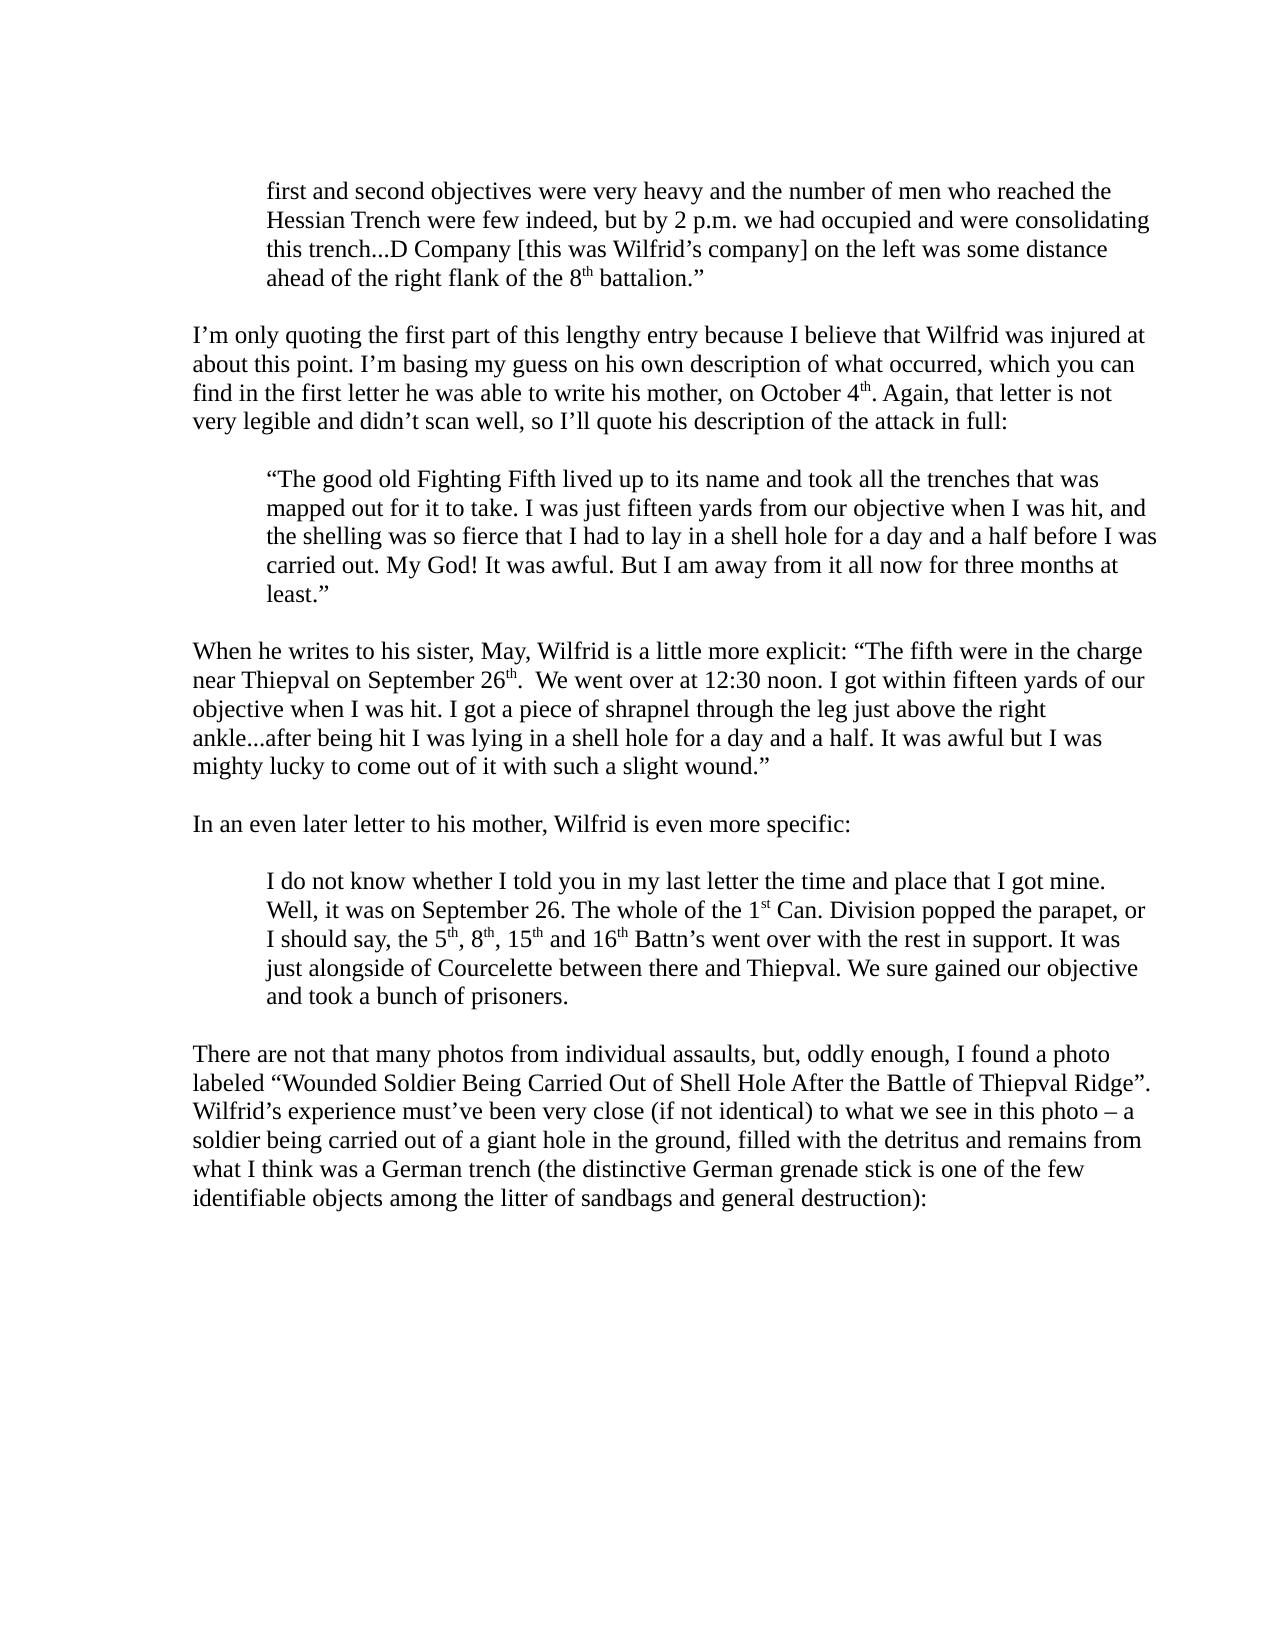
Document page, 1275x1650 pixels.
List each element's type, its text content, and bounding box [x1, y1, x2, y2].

text When he writes to his sister, May, Wilfrid is a little more explicit: “The fifth were in the charge near Thiepval on September 26th. We went over at 12:30 noon. I got within fifteen yards of our objective when I was hit. I got a piece of shrapnel through the leg just above the right ankle...after being hit I was lying in a shell hole for a day and a half. It was awful but I was mighty lucky to come out of it with such a slight wound.” [192, 636, 1158, 780]
text In an even later letter to his mother, Wilfrid is even more specific: [192, 809, 1158, 838]
text first and second objectives were very heavy and the number of men who reached the Hessian Trench were few indeed, but by 2 p.m. we had occupied and were consolidating this trench...D Company [this was Wilfrid’s company] on the left was some distance ahead of the right flank of the 8th battalion.” [266, 176, 1158, 291]
text “The good old Fighting Fifth lived up to its name and took all the trenches that was mapped out for it to take. I was just fifteen yards from our objective when I was hit, and the shelling was so fierce that I had to lay in a shell hole for a day and a half before I was carried out. My God! It was awful. But I am away from it all now for three months at least.” [266, 464, 1158, 608]
text I do not know whether I told you in my last letter the time and place that I got mine. Well, it was on September 26. The whole of the 1st Can. Division popped the parapet, or I should say, the 5th, 8th, 15th and 16th Battn’s went over with the rest in support. It was just alongside of Courcelette between there and Thiepval. We sure gained our objective and took a bunch of prisoners. [266, 866, 1158, 1010]
text There are not that many photos from individual assaults, but, oddly enough, I found a photo labeled “Wounded Soldier Being Carried Out of Shell Hole After the Battle of Thiepval Ridge”. Wilfrid’s experience must’ve been very close (if not identical) to what we see in this photo – a soldier being carried out of a giant hole in the ground, filled with the detritus and remains from what I think was a German trench (the distinctive German grenade stick is one of the few identifiable objects among the litter of sandbags and general destruction): [192, 1039, 1158, 1211]
text I’m only quoting the first part of this lengthy entry because I believe that Wilfrid was injured at about this point. I’m basing my guess on his own description of what occurred, which you can find in the first letter he was able to write his mother, on October 4th. Again, that letter is not very legible and didn’t scan well, so I’ll quote his description of the attack in full: [192, 320, 1158, 435]
